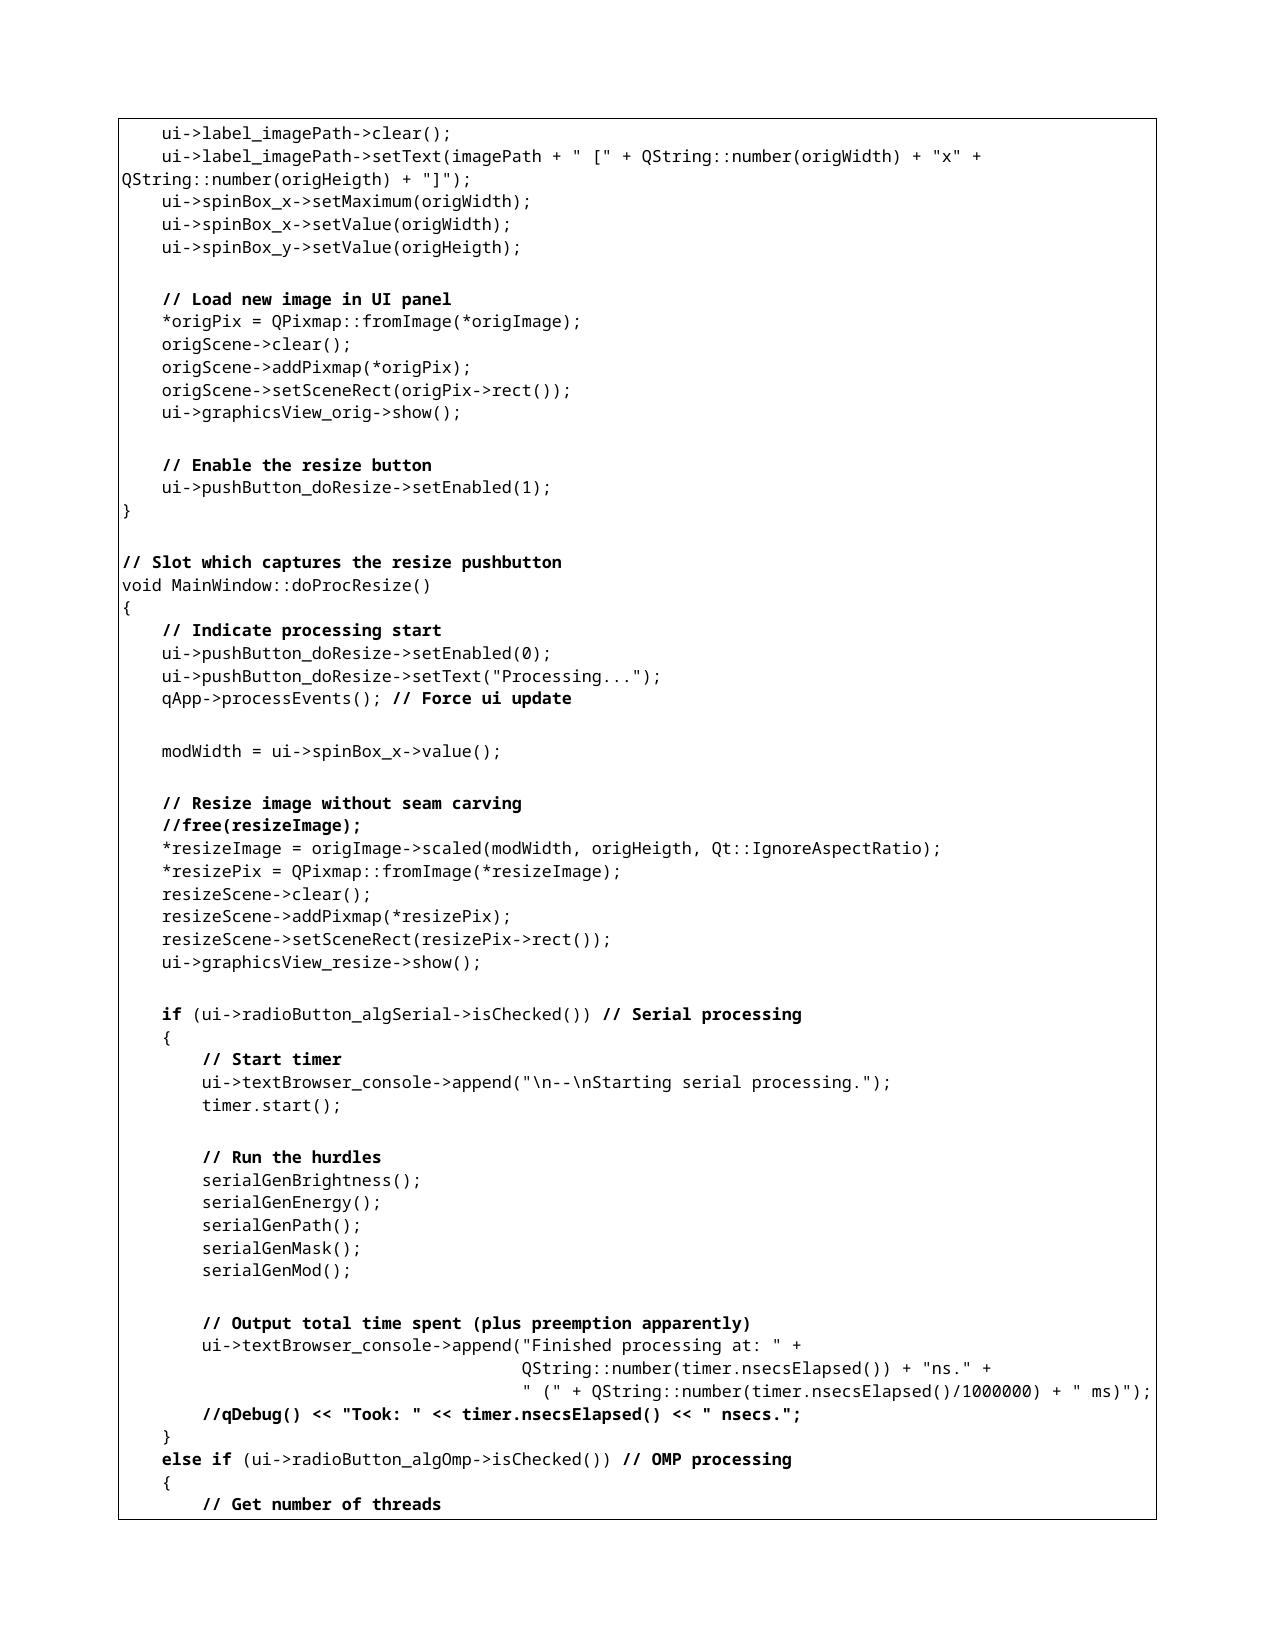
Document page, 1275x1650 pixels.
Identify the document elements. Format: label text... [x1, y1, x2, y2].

text ui->pushButton_doResize->setEnabled(0); [119, 638, 1156, 661]
text resizeScene->clear(); [119, 879, 1156, 901]
text origScene->clear(); [119, 329, 1156, 352]
text // Get number of threads [119, 1489, 1156, 1519]
text { [119, 1022, 1156, 1044]
text // Resize image without seam carving [119, 788, 1156, 811]
text serialGenBrightness(); [119, 1165, 1156, 1187]
text *resizeImage = origImage->scaled(modWidth, origHeigth, Qt::IgnoreAspectRatio); [119, 833, 1156, 856]
text resizeScene->addPixmap(*resizePix); [119, 901, 1156, 924]
text *resizePix = QPixmap::fromImage(*resizeImage); [119, 856, 1156, 879]
text // Start timer [119, 1044, 1156, 1067]
text qApp->processEvents(); // Force ui update [119, 683, 1156, 710]
text { [119, 593, 1156, 615]
text ui->spinBox_y->setValue(origHeigth); [119, 232, 1156, 258]
text { [119, 1467, 1156, 1489]
text QString::number(timer.nsecsElapsed()) + "ns." + [119, 1353, 1156, 1376]
text void MainWindow::doProcResize() [119, 570, 1156, 593]
text // Enable the resize button [119, 449, 1156, 472]
text origScene->setSceneRect(origPix->rect()); [119, 375, 1156, 397]
text // Run the hurdles [119, 1142, 1156, 1165]
text *origPix = QPixmap::fromImage(*origImage); [119, 307, 1156, 329]
text ui->label_imagePath->setText(imagePath + " [" + QString::number(origWidth) + "x" + QString::number(origHeigth) + "]"); [119, 141, 1156, 186]
text if (ui->radioButton_algSerial->isChecked()) // Serial processing [119, 999, 1156, 1022]
text // Load new image in UI panel [119, 284, 1156, 307]
text //qDebug() << "Took: " << timer.nsecsElapsed() << " nsecs."; [119, 1398, 1156, 1421]
text ui->textBrowser_console->append("\n--\nStarting serial processing."); [119, 1067, 1156, 1090]
text } [119, 1421, 1156, 1444]
text ui->spinBox_x->setValue(origWidth); [119, 209, 1156, 232]
text serialGenMask(); [119, 1233, 1156, 1256]
text else if (ui->radioButton_algOmp->isChecked()) // OMP processing [119, 1444, 1156, 1467]
text ui->pushButton_doResize->setEnabled(1); [119, 472, 1156, 495]
text ui->label_imagePath->clear(); [119, 119, 1156, 141]
text ui->graphicsView_orig->show(); [119, 397, 1156, 424]
text origScene->addPixmap(*origPix); [119, 352, 1156, 375]
text // Slot which captures the resize pushbutton [119, 547, 1156, 570]
text ui->pushButton_doResize->setText("Processing..."); [119, 661, 1156, 683]
text //free(resizeImage); [119, 811, 1156, 833]
text " (" + QString::number(timer.nsecsElapsed()/1000000) + " ms)"); [119, 1376, 1156, 1398]
text serialGenEnergy(); [119, 1187, 1156, 1210]
text resizeScene->setSceneRect(resizePix->rect()); [119, 924, 1156, 947]
text ui->spinBox_x->setMaximum(origWidth); [119, 186, 1156, 209]
text modWidth = ui->spinBox_x->value(); [119, 736, 1156, 762]
text ui->textBrowser_console->append("Finished processing at: " + [119, 1330, 1156, 1353]
text } [119, 495, 1156, 521]
text timer.start(); [119, 1090, 1156, 1116]
text ui->graphicsView_resize->show(); [119, 947, 1156, 973]
text // Indicate processing start [119, 615, 1156, 638]
text serialGenMod(); [119, 1256, 1156, 1282]
text // Output total time spent (plus preemption apparently) [119, 1308, 1156, 1330]
text serialGenPath(); [119, 1210, 1156, 1233]
